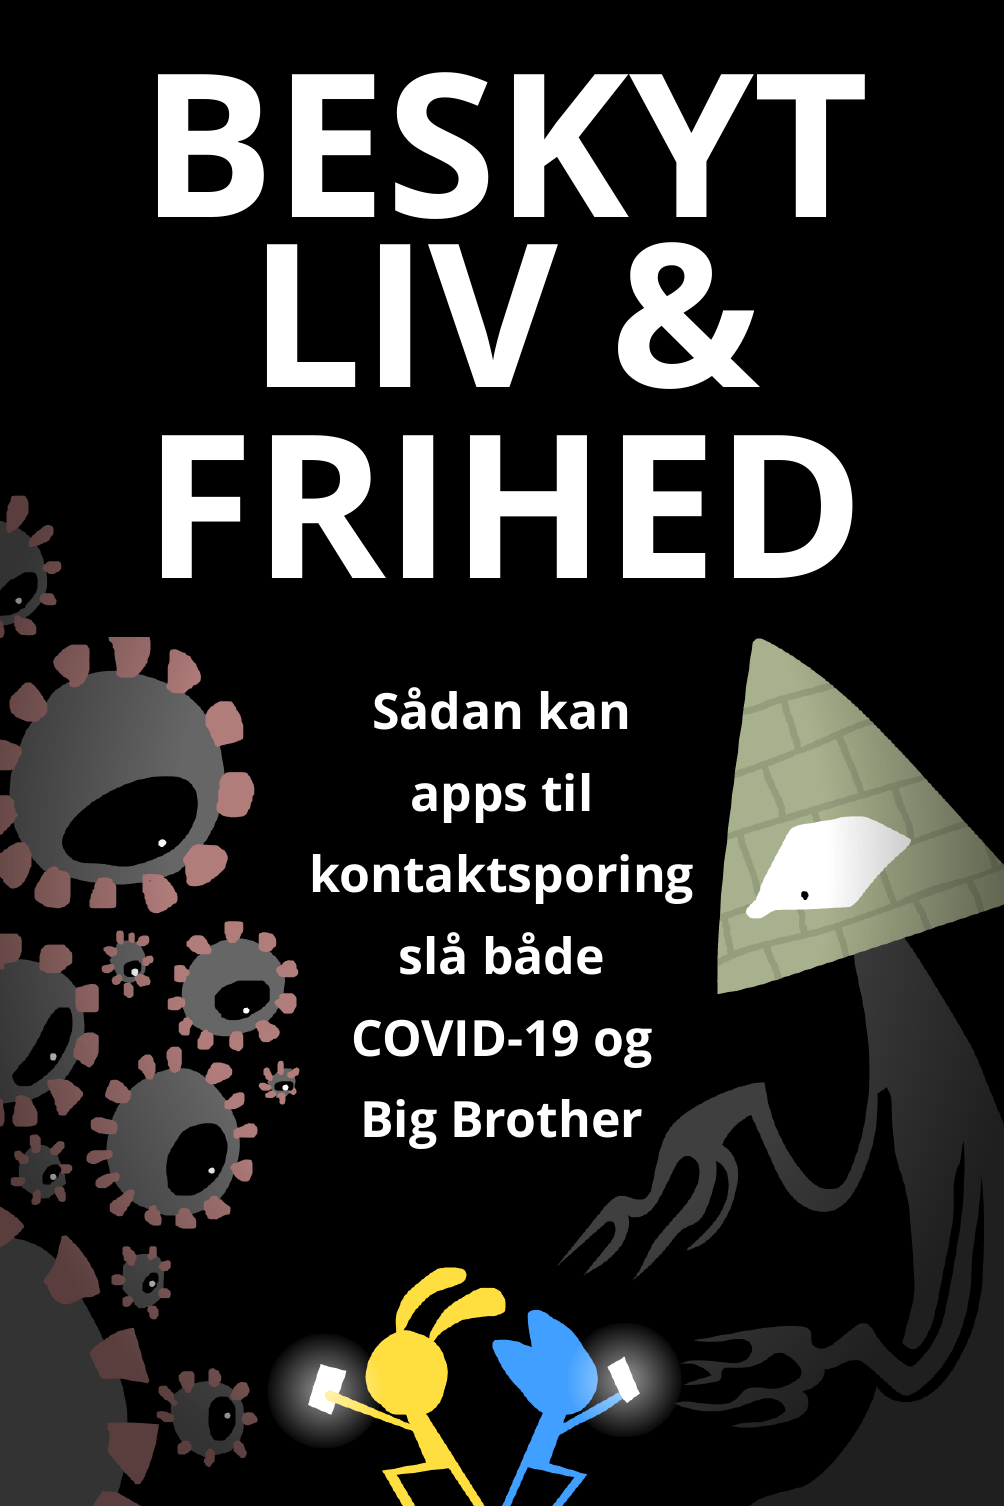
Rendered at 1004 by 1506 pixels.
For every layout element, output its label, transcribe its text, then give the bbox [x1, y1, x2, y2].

text BESKYT LIV & FRIHED [140, 65, 870, 637]
picture [0, 0, 1004, 1506]
